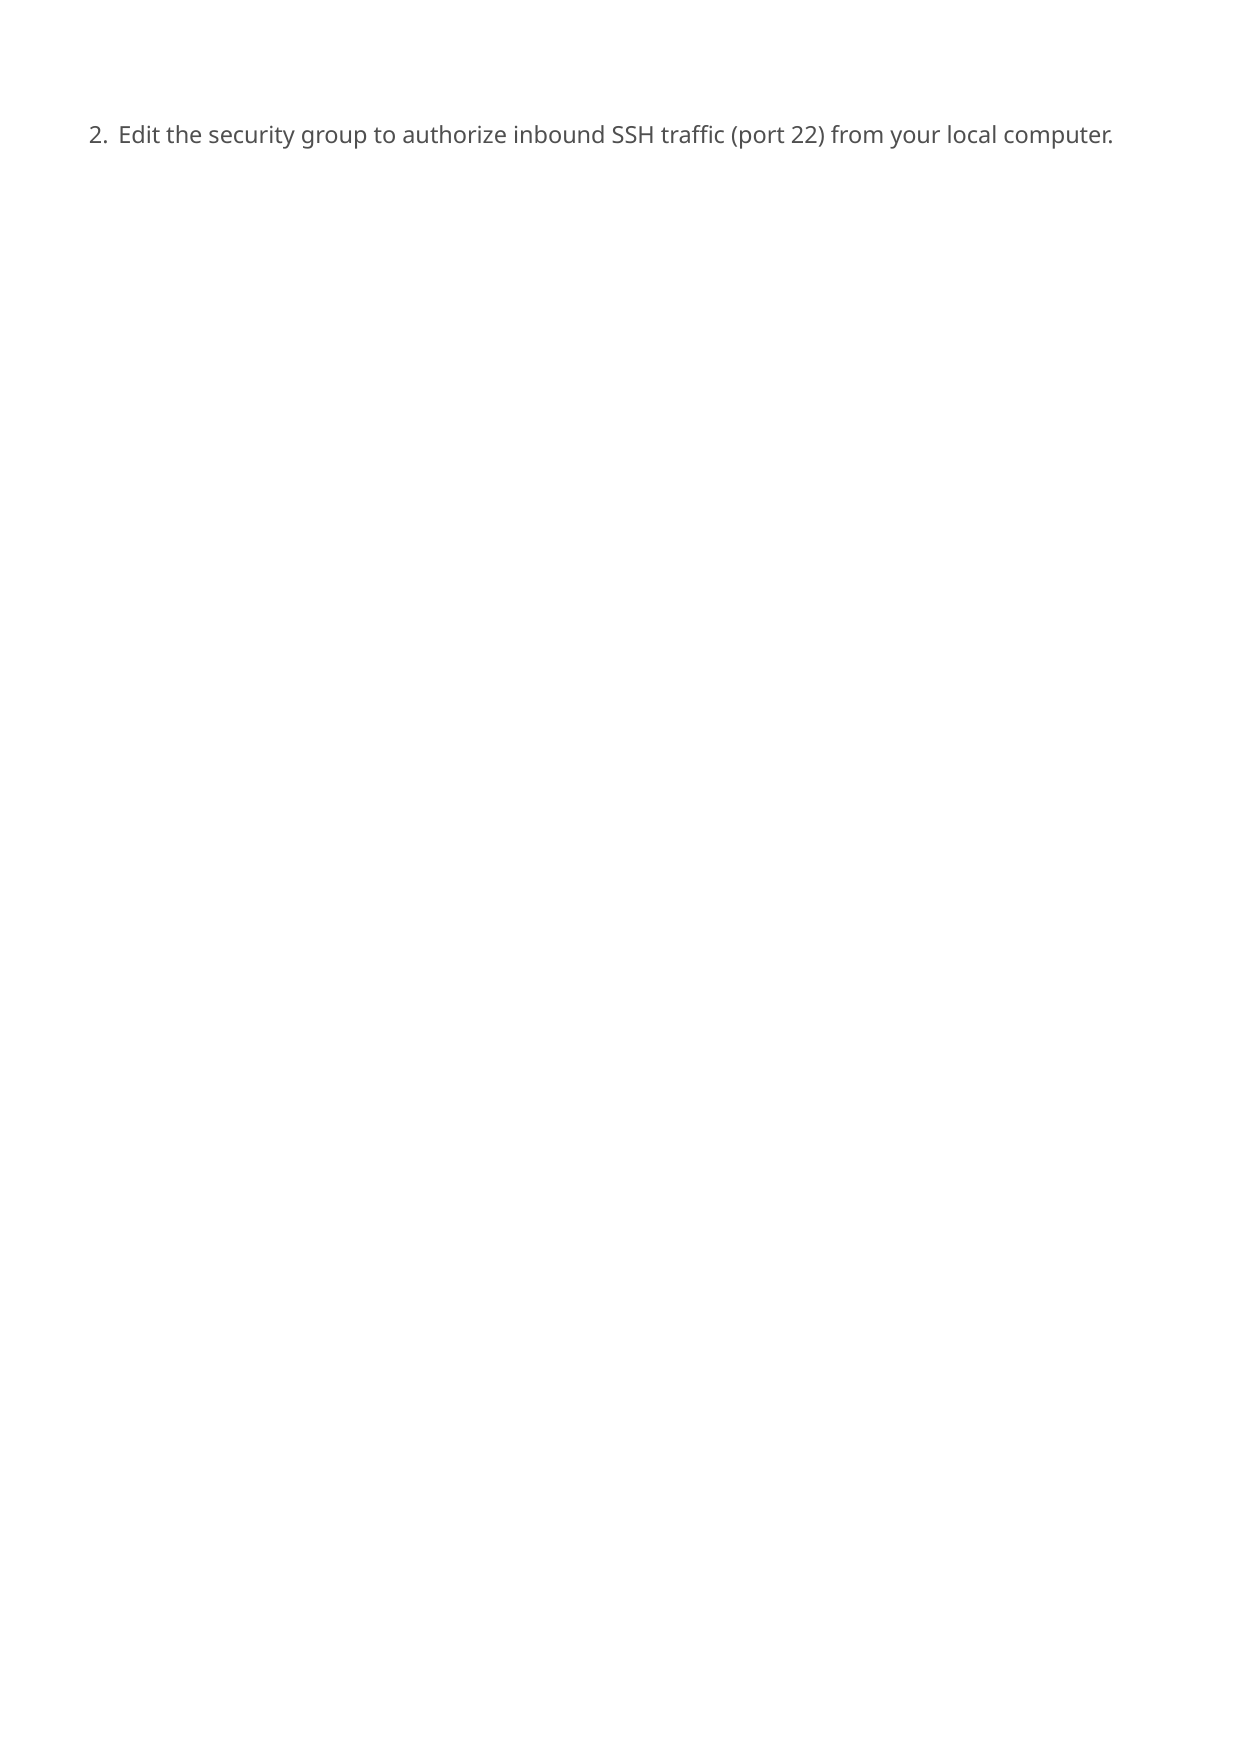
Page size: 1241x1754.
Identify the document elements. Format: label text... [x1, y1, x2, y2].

list Edit the security group to authorize inbound SSH traffic (port 22) from your local computer. [118, 118, 1122, 150]
